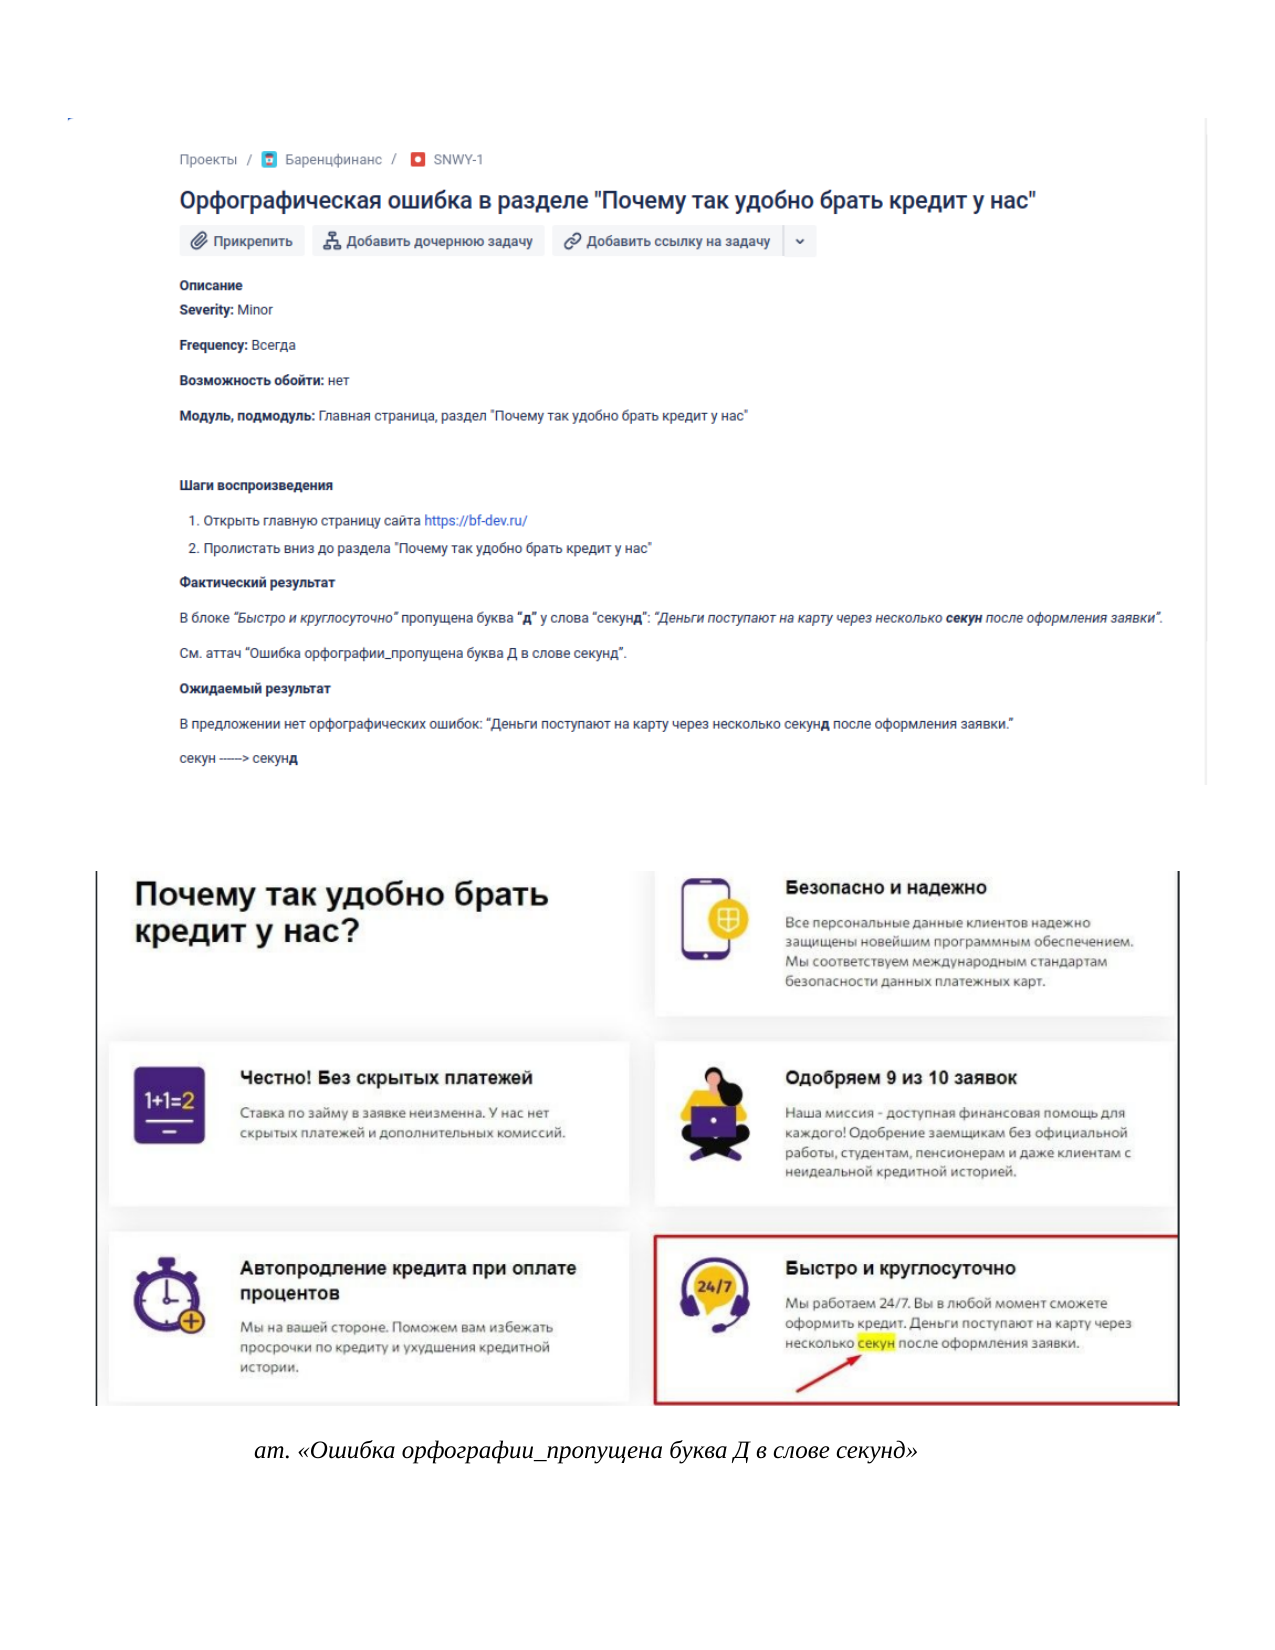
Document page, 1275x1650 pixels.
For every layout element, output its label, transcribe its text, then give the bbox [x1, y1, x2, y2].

text ат. «Ошибка орфографии_пропущена буква Д в слове секунд» [18, 1435, 1157, 1463]
picture [67, 118, 1208, 785]
picture [95, 871, 1180, 1406]
